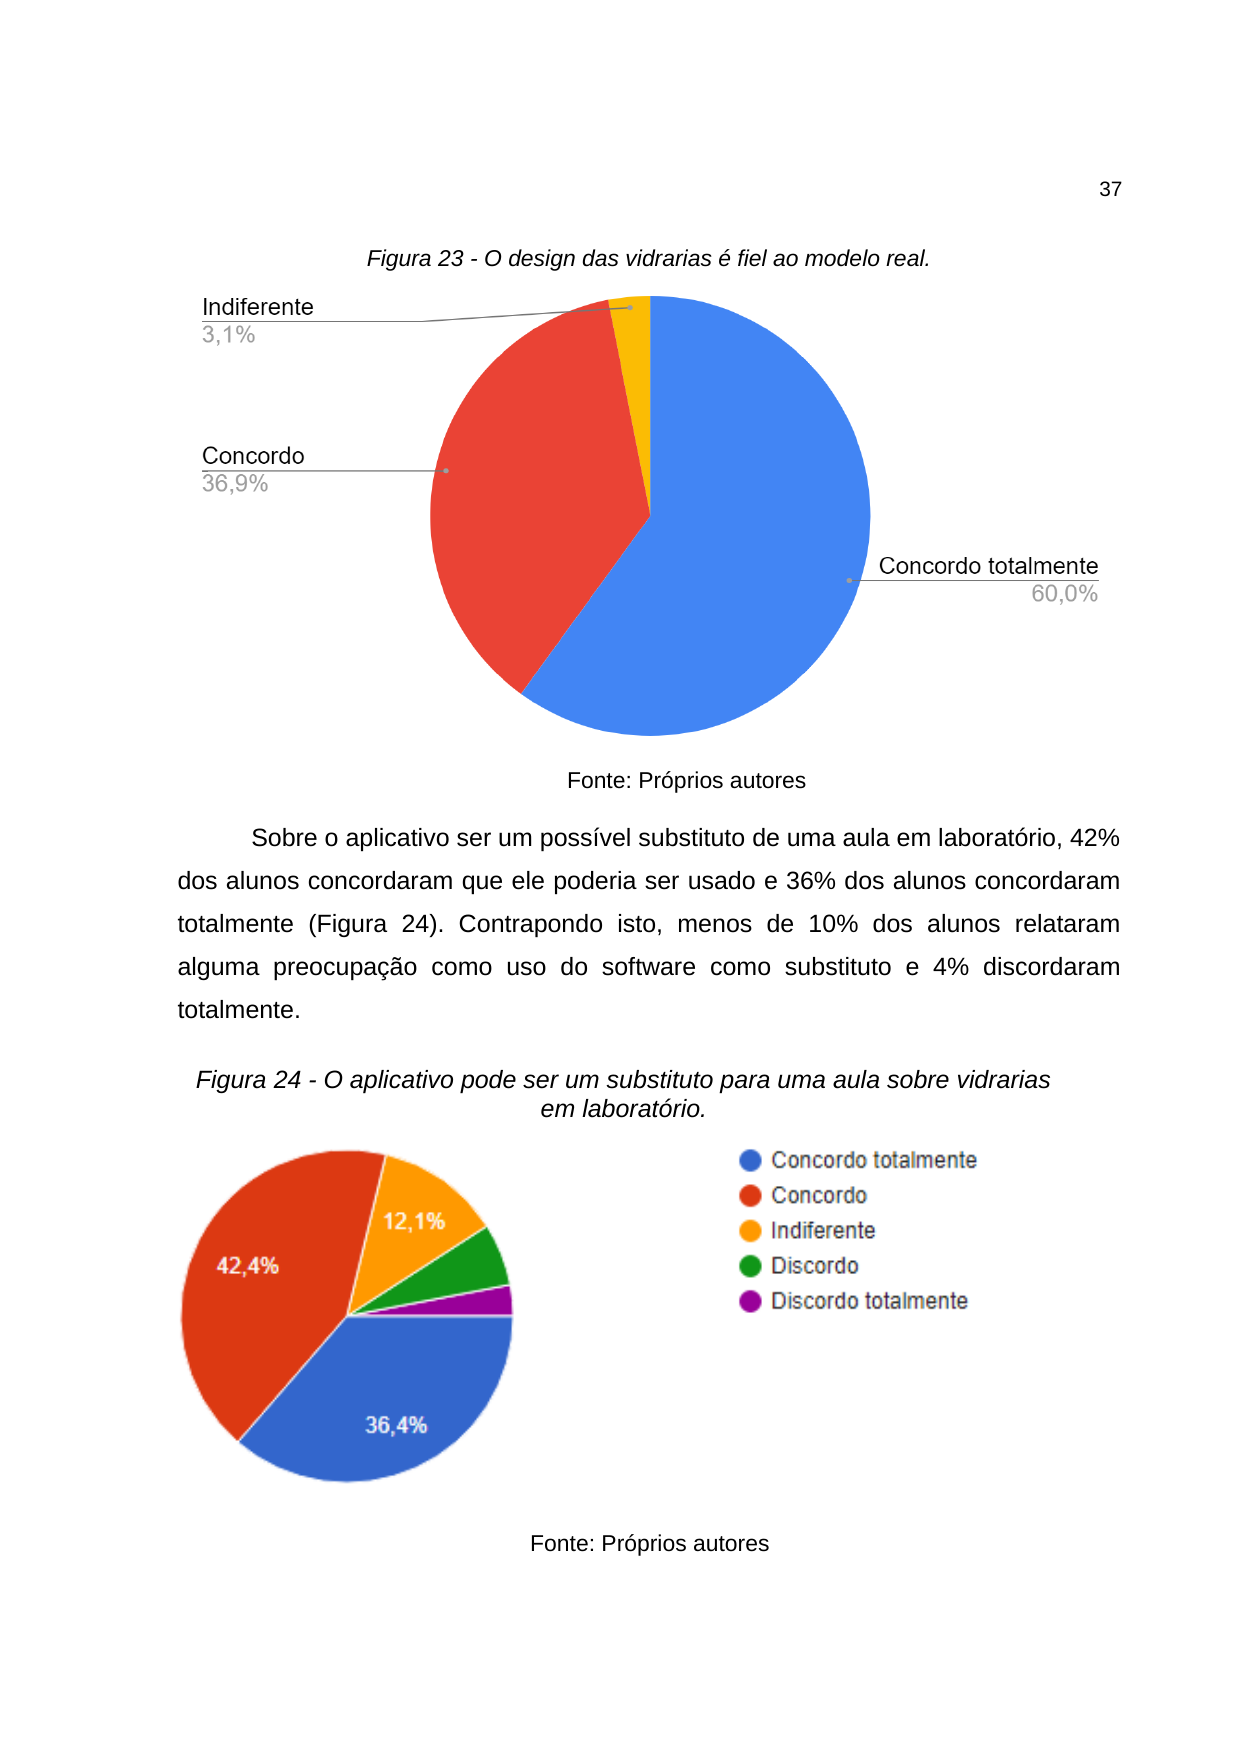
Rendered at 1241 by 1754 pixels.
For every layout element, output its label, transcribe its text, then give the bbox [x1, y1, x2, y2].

text Figura 23 - O design das vidrarias é fiel ao modelo real. [177, 243, 1122, 271]
text Fonte: Próprios autores [177, 765, 1122, 794]
picture [177, 1122, 1073, 1489]
picture [177, 271, 1123, 760]
text Figura 24 - O aplicativo pode ser um substituto para uma aula sobre vidrarias em laboratório. [177, 1065, 1072, 1122]
text Sobre o aplicativo ser um possível substituto de uma aula em laboratório, 42% dos alunos concordaram que ele poderia ser usado e 36% dos alunos concordaram totalmente (Figura 24). Contrapondo isto, menos de 10% dos alunos relataram alguma preocupação como uso do software como substituto e 4% discordaram totalmente. [177, 823, 1122, 1024]
text Fonte: Próprios autores [177, 1529, 1122, 1556]
